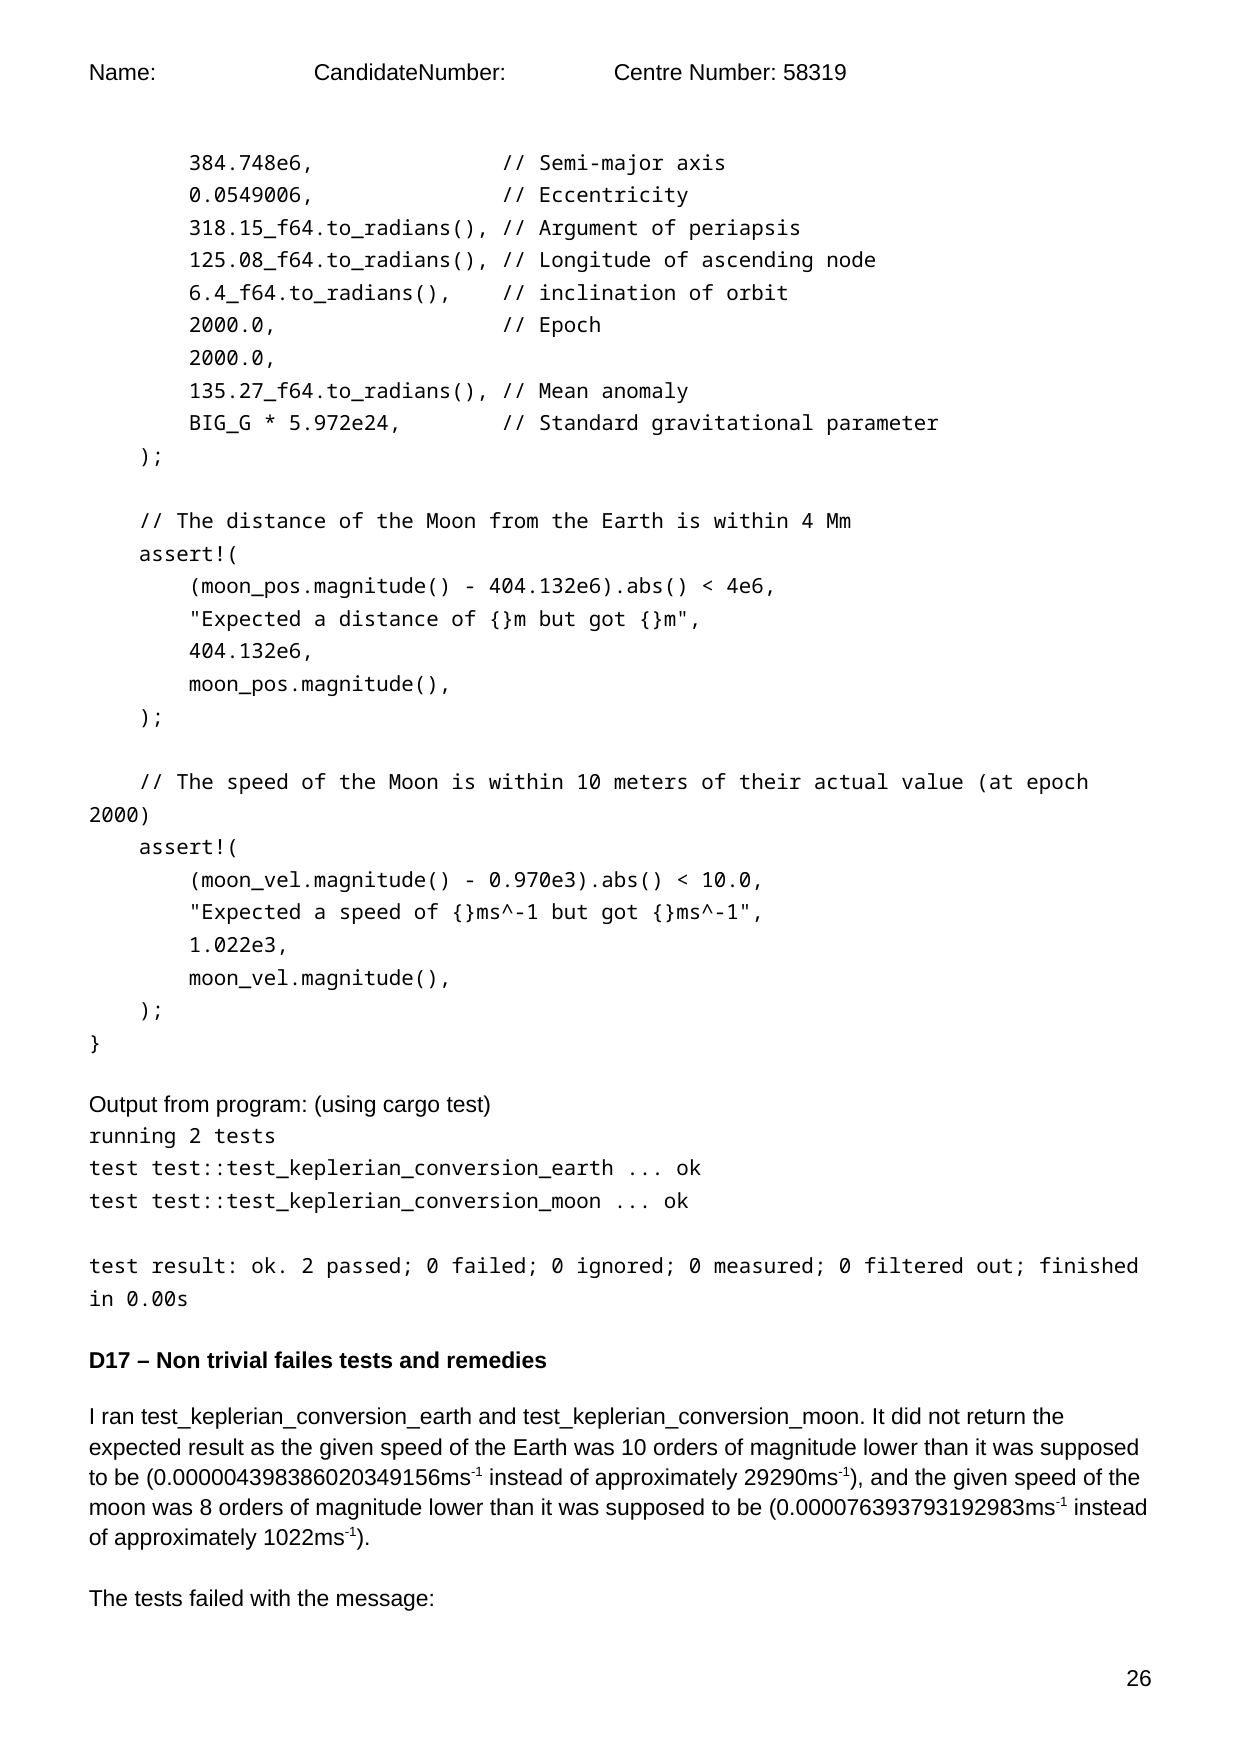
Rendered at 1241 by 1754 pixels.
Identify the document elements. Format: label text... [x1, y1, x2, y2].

text (moon_vel.magnitude() - 0.970e3).abs() < 10.0, [88, 865, 1152, 893]
text The tests failed with the message: [88, 1584, 1152, 1611]
text } [88, 1028, 1152, 1056]
text assert!( [88, 539, 1152, 567]
text 0.0549006, // Eccentricity [88, 180, 1152, 209]
text moon_pos.magnitude(), [88, 669, 1152, 698]
text 6.4_f64.to_radians(), // inclination of orbit [88, 278, 1152, 306]
text // The distance of the Moon from the Earth is within 4 Mm [88, 506, 1152, 535]
text running 2 tests [88, 1121, 1152, 1149]
text 384.748e6, // Semi-major axis [88, 148, 1152, 176]
text test result: ok. 2 passed; 0 failed; 0 ignored; 0 measured; 0 filtered out; finished in 0.00s [88, 1251, 1152, 1312]
text 2000.0, [88, 343, 1152, 372]
text test test::test_keplerian_conversion_moon ... ok [88, 1186, 1152, 1214]
text 125.08_f64.to_radians(), // Longitude of ascending node [88, 245, 1152, 274]
text 318.15_f64.to_radians(), // Argument of periapsis [88, 213, 1152, 241]
text "Expected a distance of {}m but got {}m", [88, 604, 1152, 632]
text 135.27_f64.to_radians(), // Mean anomaly [88, 376, 1152, 404]
text test test::test_keplerian_conversion_earth ... ok [88, 1153, 1152, 1182]
text ); [88, 702, 1152, 730]
text 404.132e6, [88, 637, 1152, 665]
text moon_vel.magnitude(), [88, 963, 1152, 991]
text ); [88, 441, 1152, 469]
text Output from program: (using cargo test) [88, 1091, 1152, 1117]
text assert!( [88, 832, 1152, 861]
text "Expected a speed of {}ms^-1 but got {}ms^-1", [88, 897, 1152, 926]
text I ran test_keplerian_conversion_earth and test_keplerian_conversion_moon. It did not return the expected result as the given speed of the Earth was 10 orders of magnitude lower than it was supposed to be (0.000004398386020349156ms-1 instead of approximately 29290ms-1), and the given speed of the moon was 8 orders of magnitude lower than it was supposed to be (0.000076393793192983ms-1 instead of approximately 1022ms-1). [88, 1403, 1152, 1551]
text // The speed of the Moon is within 10 meters of their actual value (at epoch 2000) [88, 767, 1152, 828]
text ); [88, 995, 1152, 1024]
text BIG_G * 5.972e24, // Standard gravitational parameter [88, 408, 1152, 437]
text 2000.0, // Epoch [88, 311, 1152, 339]
subtitle D17 – Non trivial failes tests and remedies [88, 1347, 1152, 1373]
text 1.022e3, [88, 930, 1152, 958]
text (moon_pos.magnitude() - 404.132e6).abs() < 4e6, [88, 571, 1152, 600]
